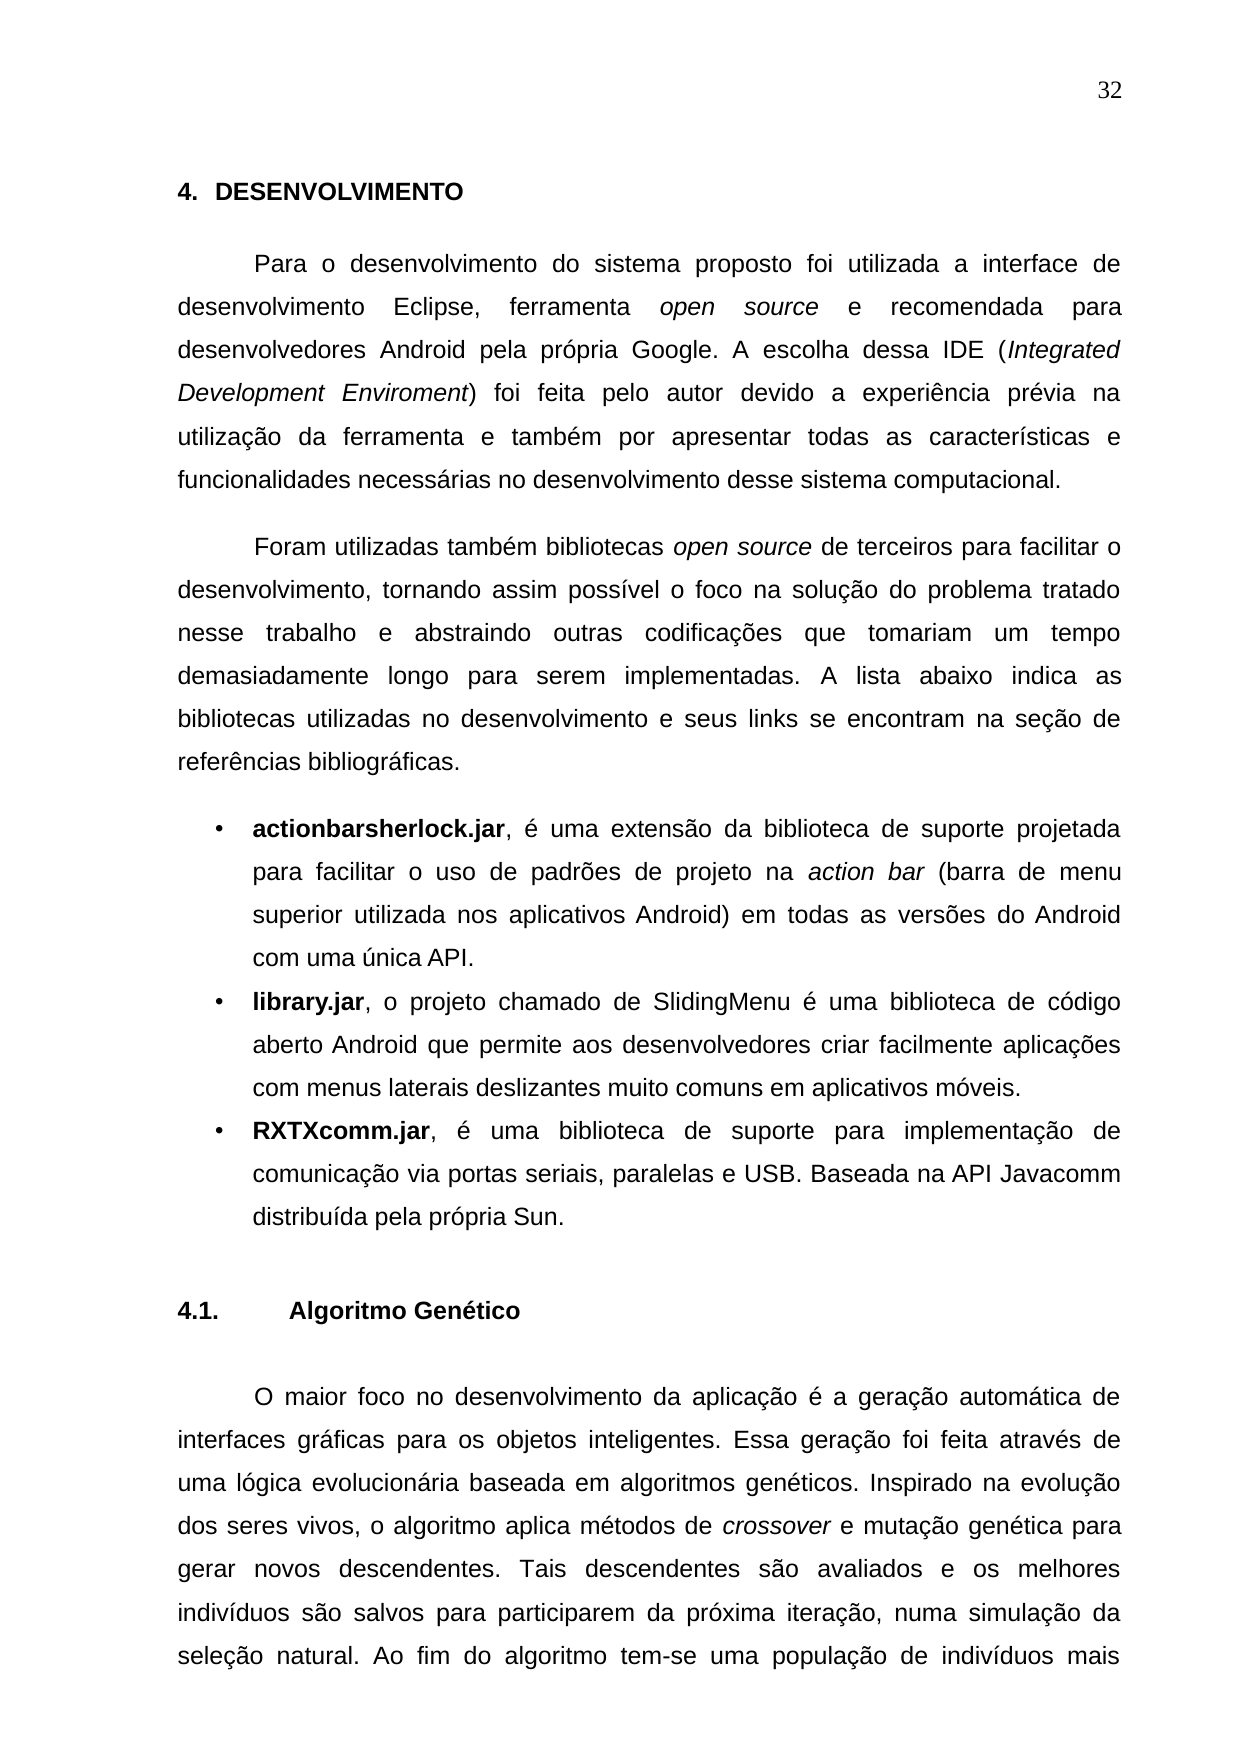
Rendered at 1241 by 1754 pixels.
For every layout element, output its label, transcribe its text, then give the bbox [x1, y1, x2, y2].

text Para o desenvolvimento do sistema proposto foi utilizada a interface de desenvolvimento Eclipse, ferramenta open source e recomendada para desenvolvedores Android pela própria Google. A escolha dessa IDE (Integrated Development Enviroment) foi feita pelo autor devido a experiência prévia na utilização da ferramenta e também por apresentar todas as características e funcionalidades necessárias no desenvolvimento desse sistema computacional. [177, 249, 1122, 493]
text O maior foco no desenvolvimento da aplicação é a geração automática de interfaces gráficas para os objetos inteligentes. Essa geração foi feita através de uma lógica evolucionária baseada em algoritmos genéticos. Inspirado na evolução dos seres vivos, o algoritmo aplica métodos de crossover e mutação genética para gerar novos descendentes. Tais descendentes são avaliados e os melhores indivíduos são salvos para participarem da próxima iteração, numa simulação da seleção natural. Ao fim do algoritmo tem-se uma população de indivíduos mais [177, 1382, 1122, 1669]
text Foram utilizadas também bibliotecas open source de terceiros para facilitar o desenvolvimento, tornando assim possível o foco na solução do problema tratado nesse trabalho e abstraindo outras codificações que tomariam um tempo demasiadamente longo para serem implementadas. A lista abaixo indica as bibliotecas utilizadas no desenvolvimento e seus links se encontram na seção de referências bibliográficas. [177, 531, 1122, 776]
list DESENVOLVIMENTO [177, 177, 1122, 206]
list Algoritmo Genético [177, 1296, 1122, 1324]
list actionbarsherlock.jar, é uma extensão da biblioteca de suporte projetada para facilitar o uso de padrões de projeto na action bar (barra de menu superior utilizada nos aplicativos Android) em todas as versões do Android com uma única API. [215, 814, 1122, 972]
list RXTXcomm.jar, é uma biblioteca de suporte para implementação de comunicação via portas seriais, paralelas e USB. Baseada na API Javacomm distribuída pela própria Sun. [215, 1116, 1122, 1231]
list library.jar, o projeto chamado de SlidingMenu é uma biblioteca de código aberto Android que permite aos desenvolvedores criar facilmente aplicações com menus laterais deslizantes muito comuns em aplicativos móveis. [215, 986, 1122, 1102]
